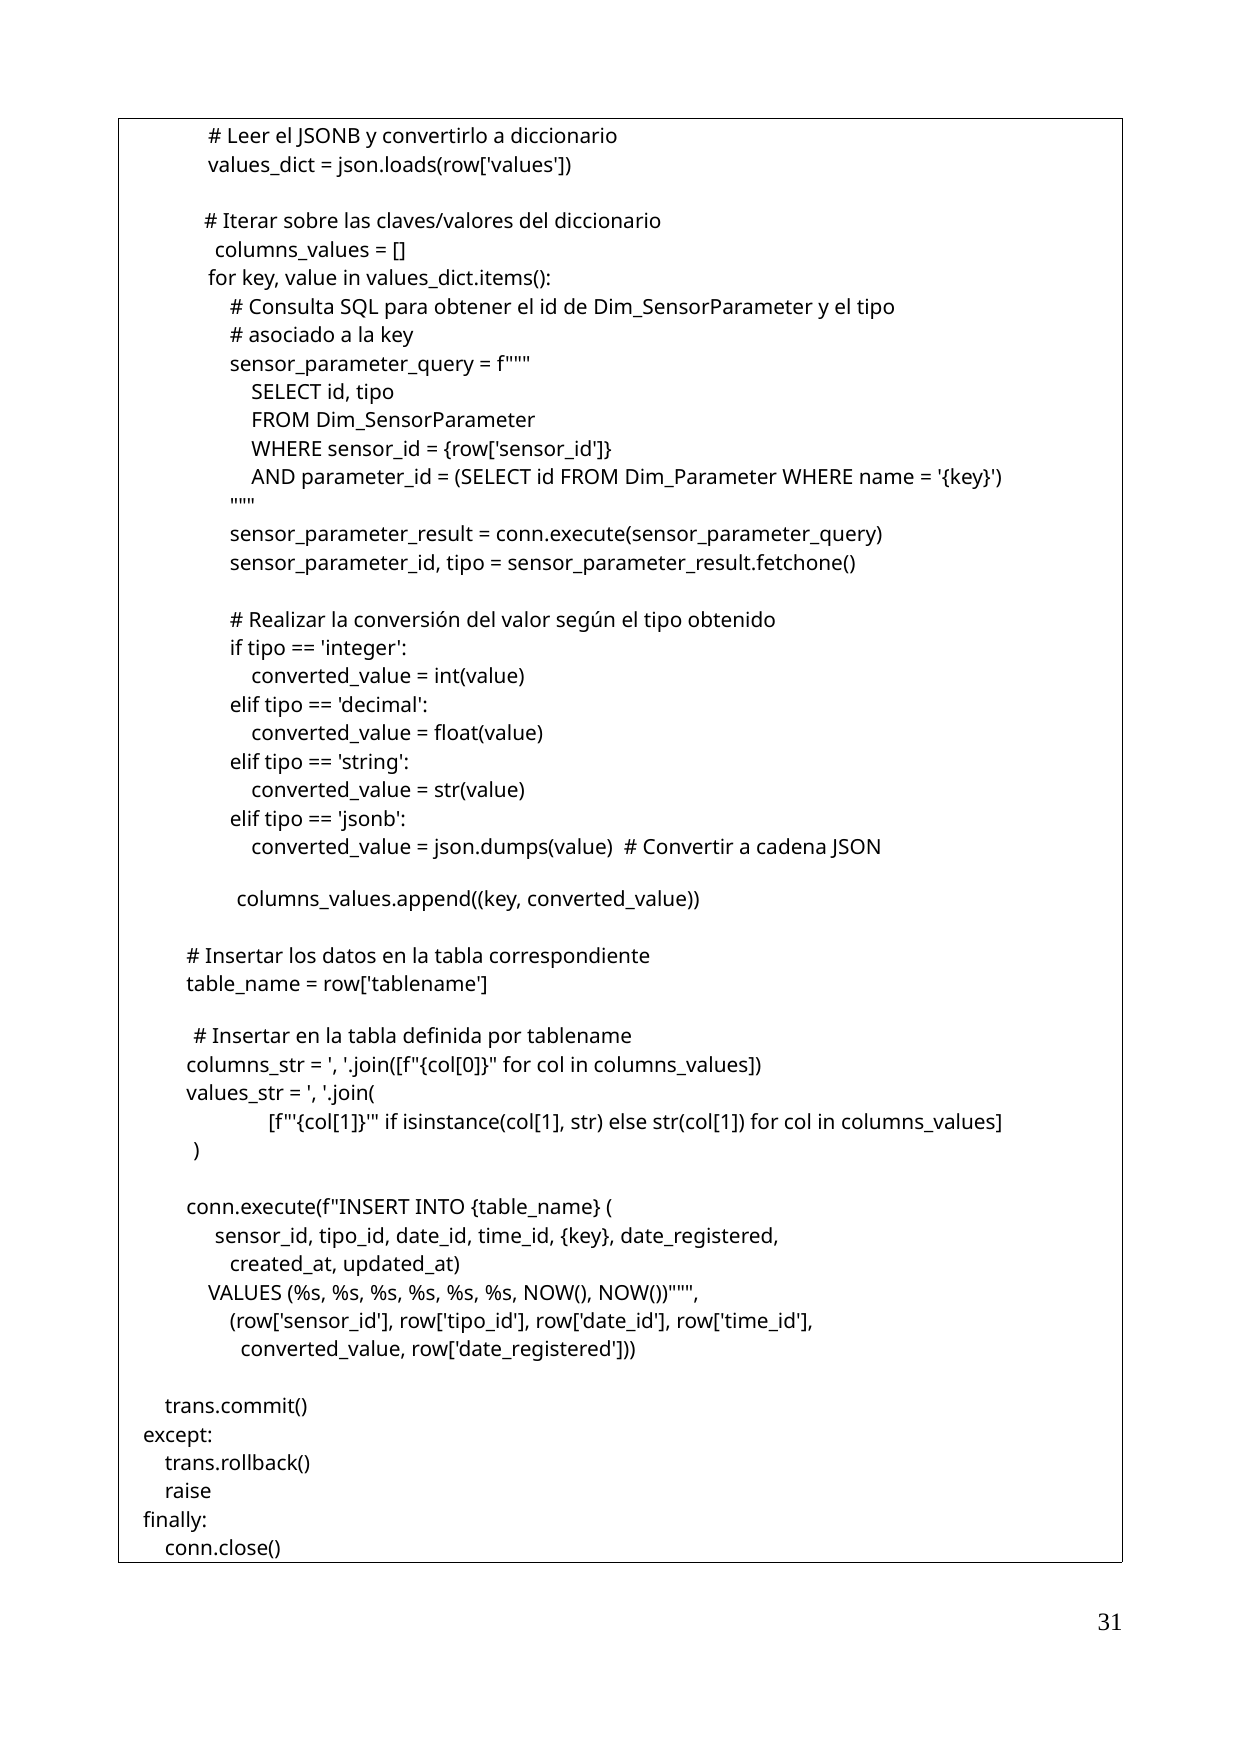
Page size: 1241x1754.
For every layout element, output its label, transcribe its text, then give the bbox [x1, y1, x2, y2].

text """ [119, 488, 1122, 516]
text trans.commit() [119, 1388, 1122, 1417]
text values_str = ', '.join( [119, 1075, 1122, 1104]
text conn.close() [119, 1530, 1122, 1562]
text sensor_parameter_result = conn.execute(sensor_parameter_query) [119, 516, 1122, 545]
text FROM Dim_SensorParameter [119, 402, 1122, 431]
text ) [119, 1132, 1122, 1164]
text if tipo == 'integer': [119, 630, 1122, 658]
text converted_value, row['date_registered'])) [119, 1331, 1122, 1363]
text columns_values = [] [119, 232, 1122, 260]
text columns_values.append((key, converted_value)) [119, 881, 1122, 913]
text trans.rollback() [119, 1445, 1122, 1473]
text converted_value = str(value) [119, 772, 1122, 801]
text [f"'{col[1]}'" if isinstance(col[1], str) else str(col[1]) for col in columns_values] [119, 1104, 1122, 1132]
text # Leer el JSONB y convertirlo a diccionario [119, 119, 1122, 147]
text finally: [119, 1502, 1122, 1530]
text SELECT id, tipo [119, 374, 1122, 402]
text VALUES (%s, %s, %s, %s, %s, %s, NOW(), NOW())""", [119, 1274, 1122, 1303]
text # Iterar sobre las claves/valores del diccionario [119, 203, 1122, 232]
text AND parameter_id = (SELECT id FROM Dim_Parameter WHERE name = '{key}') [119, 459, 1122, 488]
text elif tipo == 'jsonb': [119, 801, 1122, 829]
text for key, value in values_dict.items(): [119, 260, 1122, 289]
text elif tipo == 'decimal': [119, 687, 1122, 715]
text sensor_parameter_id, tipo = sensor_parameter_result.fetchone() [119, 545, 1122, 576]
text converted_value = int(value) [119, 658, 1122, 687]
text sensor_parameter_query = f""" [119, 346, 1122, 374]
text # Realizar la conversión del valor según el tipo obtenido [119, 602, 1122, 630]
text converted_value = json.dumps(value) # Convertir a cadena JSON [119, 829, 1122, 861]
text table_name = row['tablename'] [119, 966, 1122, 998]
text conn.execute(f"INSERT INTO {table_name} ( [119, 1189, 1122, 1218]
text # Insertar los datos en la tabla correspondiente [119, 938, 1122, 966]
text created_at, updated_at) [119, 1246, 1122, 1274]
text converted_value = float(value) [119, 715, 1122, 744]
text WHERE sensor_id = {row['sensor_id']} [119, 431, 1122, 459]
text (row['sensor_id'], row['tipo_id'], row['date_id'], row['time_id'], [119, 1303, 1122, 1331]
text except: [119, 1417, 1122, 1445]
text values_dict = json.loads(row['values']) [119, 147, 1122, 178]
text # Consulta SQL para obtener el id de Dim_SensorParameter y el tipo [119, 289, 1122, 317]
text elif tipo == 'string': [119, 744, 1122, 772]
text # Insertar en la tabla definida por tablename [119, 1018, 1122, 1047]
text # asociado a la key [119, 317, 1122, 346]
text columns_str = ', '.join([f"{col[0]}" for col in columns_values]) [119, 1047, 1122, 1075]
text sensor_id, tipo_id, date_id, time_id, {key}, date_registered, [119, 1218, 1122, 1246]
text raise [119, 1473, 1122, 1502]
